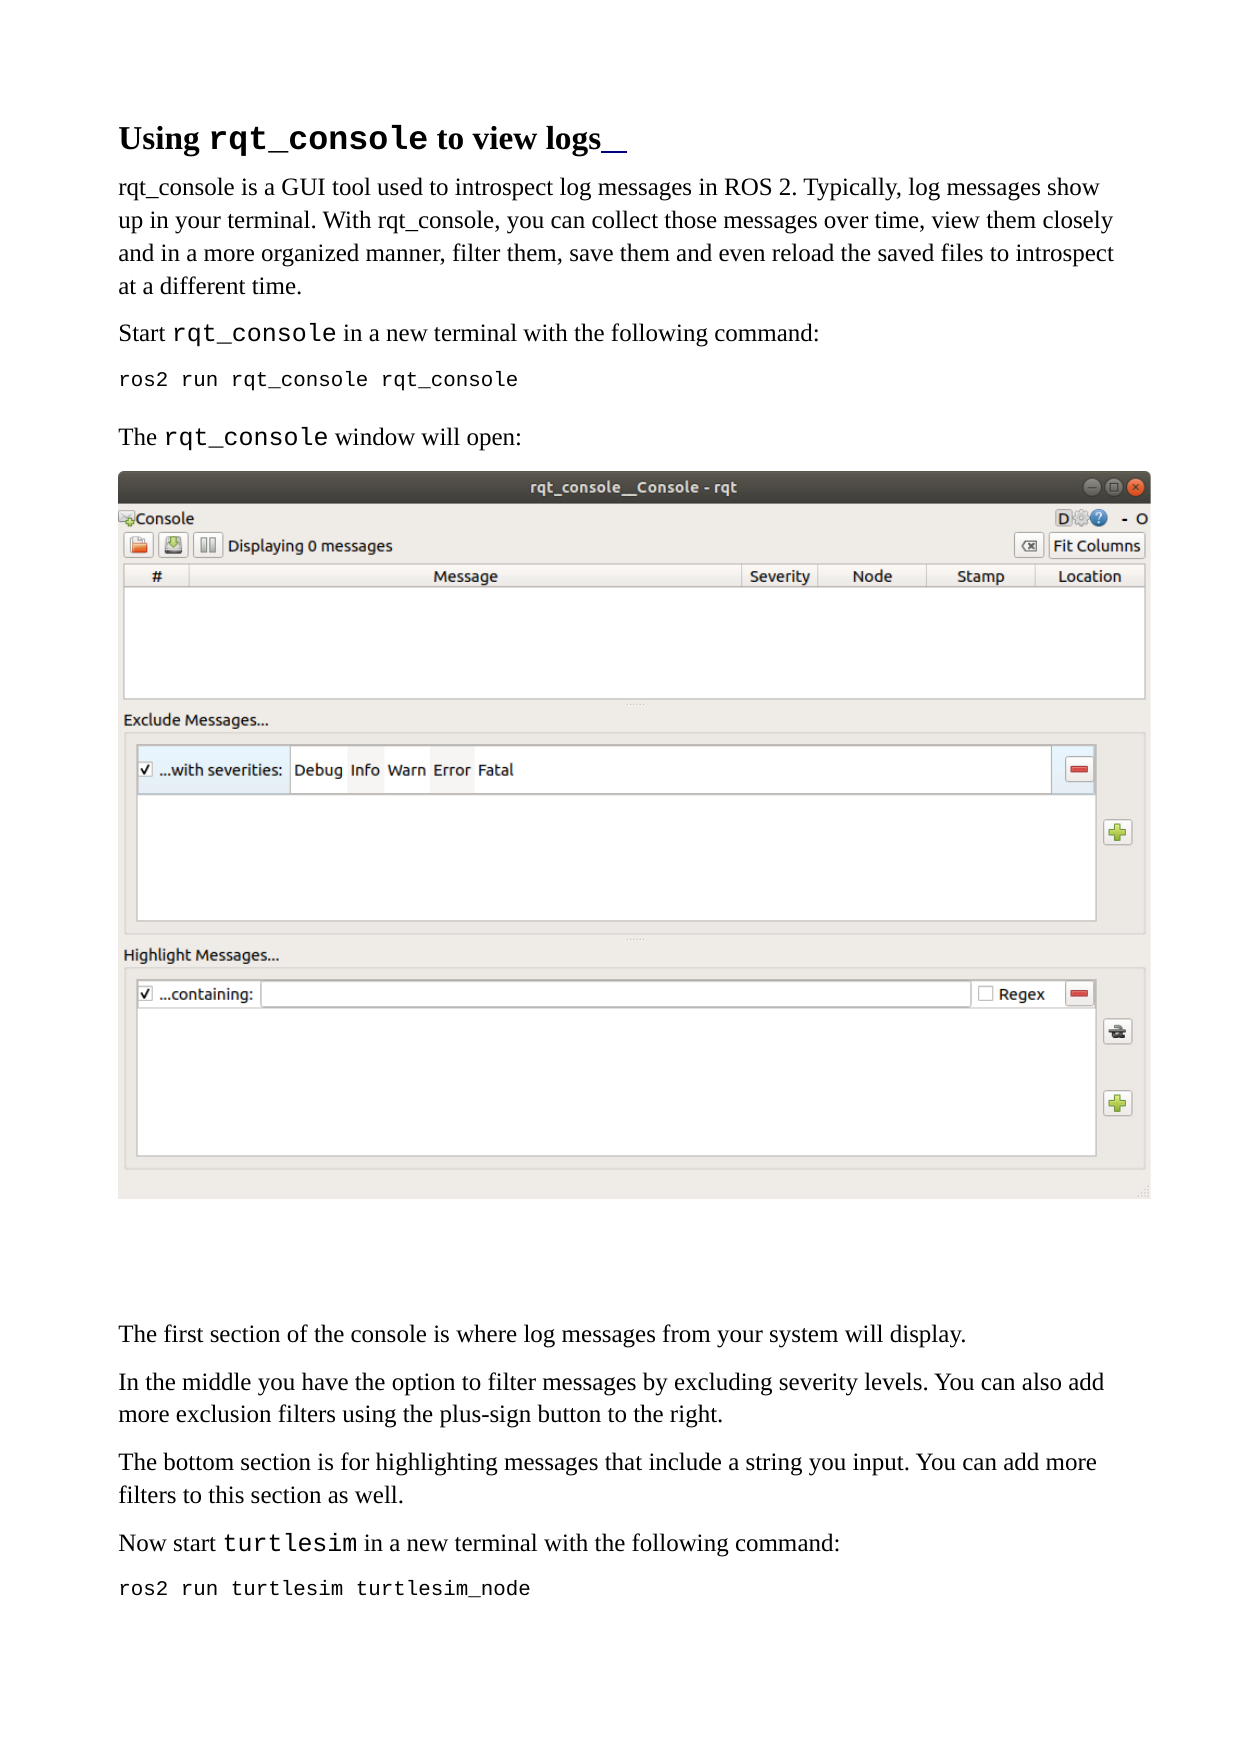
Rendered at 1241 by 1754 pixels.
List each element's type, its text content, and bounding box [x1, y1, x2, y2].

picture [118, 471, 1151, 1199]
text Now start turtlesim in a new terminal with the following command: [118, 1528, 1122, 1559]
subtitle Using rqt_console to view logs [118, 118, 1122, 159]
text Start rqt_console in a new terminal with the following command: [118, 318, 1122, 349]
text The first section of the console is where log messages from your system will display. [118, 1319, 1122, 1348]
text The bottom section is for highlighting messages that include a string you input. You can add more filters to this section as well. [118, 1447, 1122, 1509]
text ros2 run rqt_console rqt_console [118, 368, 1122, 392]
text The rqt_console window will open: [118, 422, 1122, 452]
text ros2 run turtlesim turtlesim_node [118, 1578, 1122, 1601]
text rqt_console is a GUI tool used to introspect log messages in ROS 2. Typically, log messages show up in your terminal. With rqt_console, you can collect those messages over time, view them closely and in a more organized manner, filter them, save them and even reload the saved files to introspect at a different time. [118, 172, 1122, 300]
text In the middle you have the option to filter messages by excluding severity levels. You can also add more exclusion filters using the plus-sign button to the right. [118, 1367, 1122, 1428]
